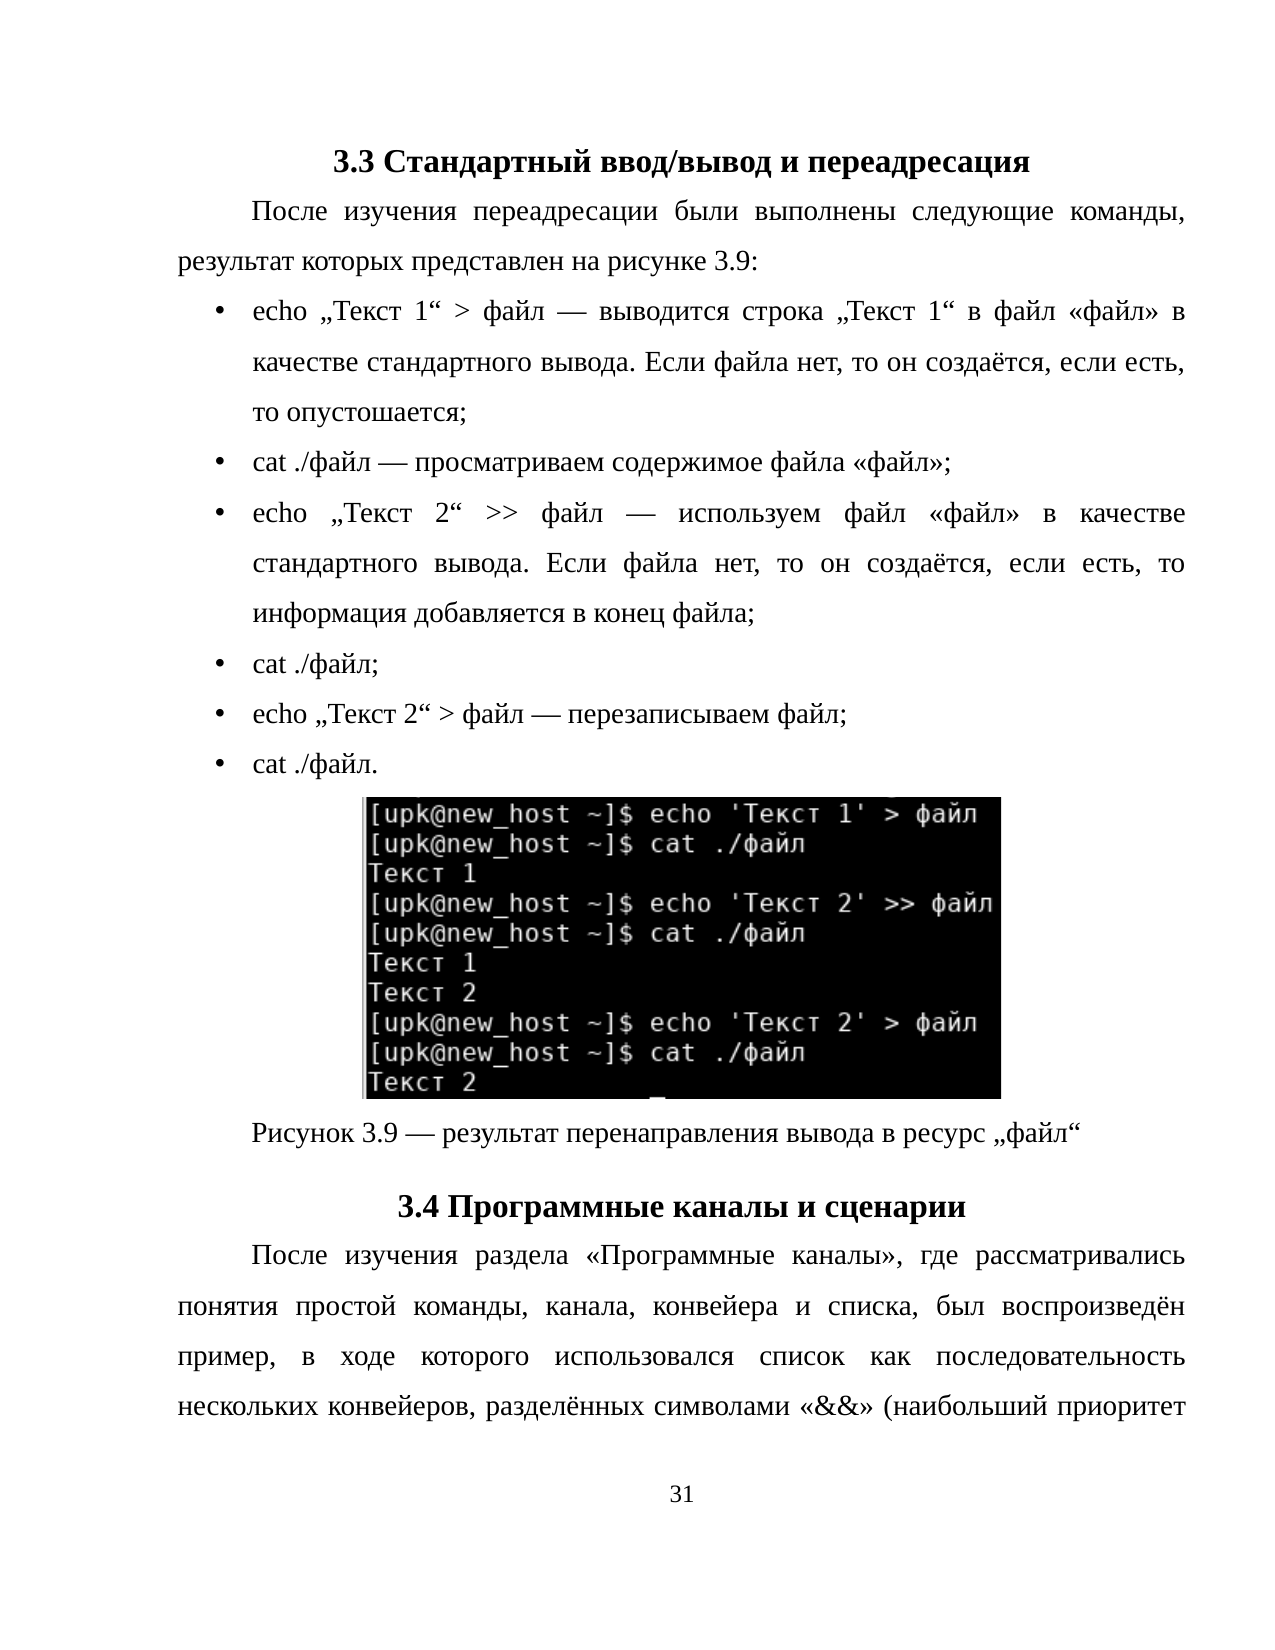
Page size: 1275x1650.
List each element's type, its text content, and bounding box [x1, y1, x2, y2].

text Рисунок 3.9 — результат перенаправления вывода в ресурс „файл“ [177, 797, 1186, 1149]
list cat ./файл; [215, 646, 1186, 679]
text После изучения переадресации были выполнены следующие команды, результат которых представлен на рисунке 3.9: [177, 193, 1186, 276]
text После изучения раздела «Программные каналы», где рассматривались понятия простой команды, канала, конвейера и списка, был воспроизведён пример, в ходе которого использовался список как последовательность нескольких конвейеров, разделённых символами «&&» (наибольший приоритет [177, 1237, 1186, 1422]
list cat ./файл — просматриваем содержимое файла «файл»; [215, 444, 1186, 478]
list echo „Текст 2“ > файл — перезаписываем файл; [215, 696, 1186, 730]
list cat ./файл. [215, 747, 1186, 780]
list echo „Текст 1“ > файл — выводится строка „Текст 1“ в файл «файл» в качестве стандартного вывода. Если файла нет, то он создаётся, если есть, то опустошается; [215, 293, 1186, 427]
subtitle 3.4 Программные каналы и сценарии [177, 1186, 1186, 1225]
list echo „Текст 2“ >> файл — используем файл «файл» в качестве стандартного вывода. Если файла нет, то он создаётся, если есть, то информация добавляется в конец файла; [215, 495, 1186, 629]
picture [362, 797, 1002, 1099]
subtitle 3.3 Стандартный ввод/вывод и переадресация [177, 142, 1186, 180]
